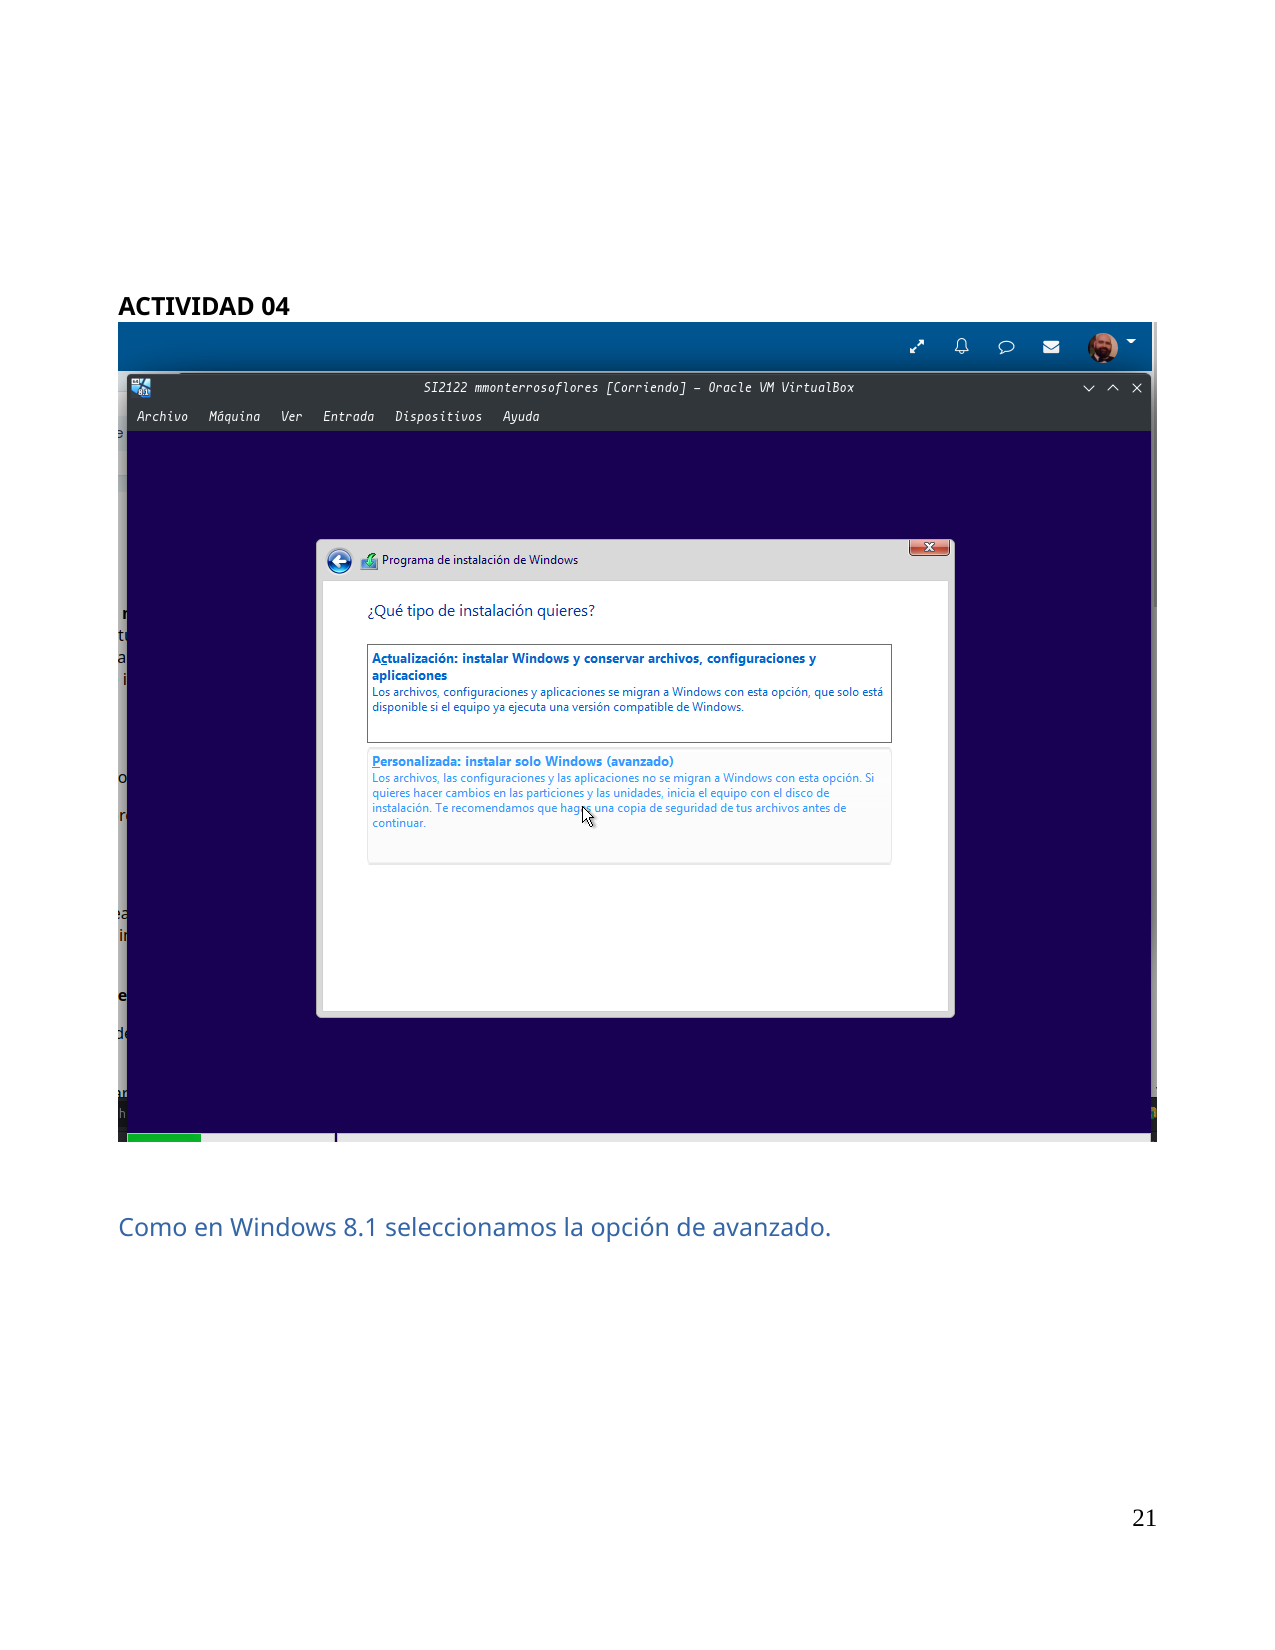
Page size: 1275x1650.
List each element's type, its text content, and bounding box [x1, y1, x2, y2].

text Como en Windows 8.1 seleccionamos la opción de avanzado. [118, 1209, 1157, 1244]
text ACTIVIDAD 04 [118, 288, 1157, 322]
picture [118, 322, 1157, 1142]
table_header [118, 1142, 1157, 1176]
